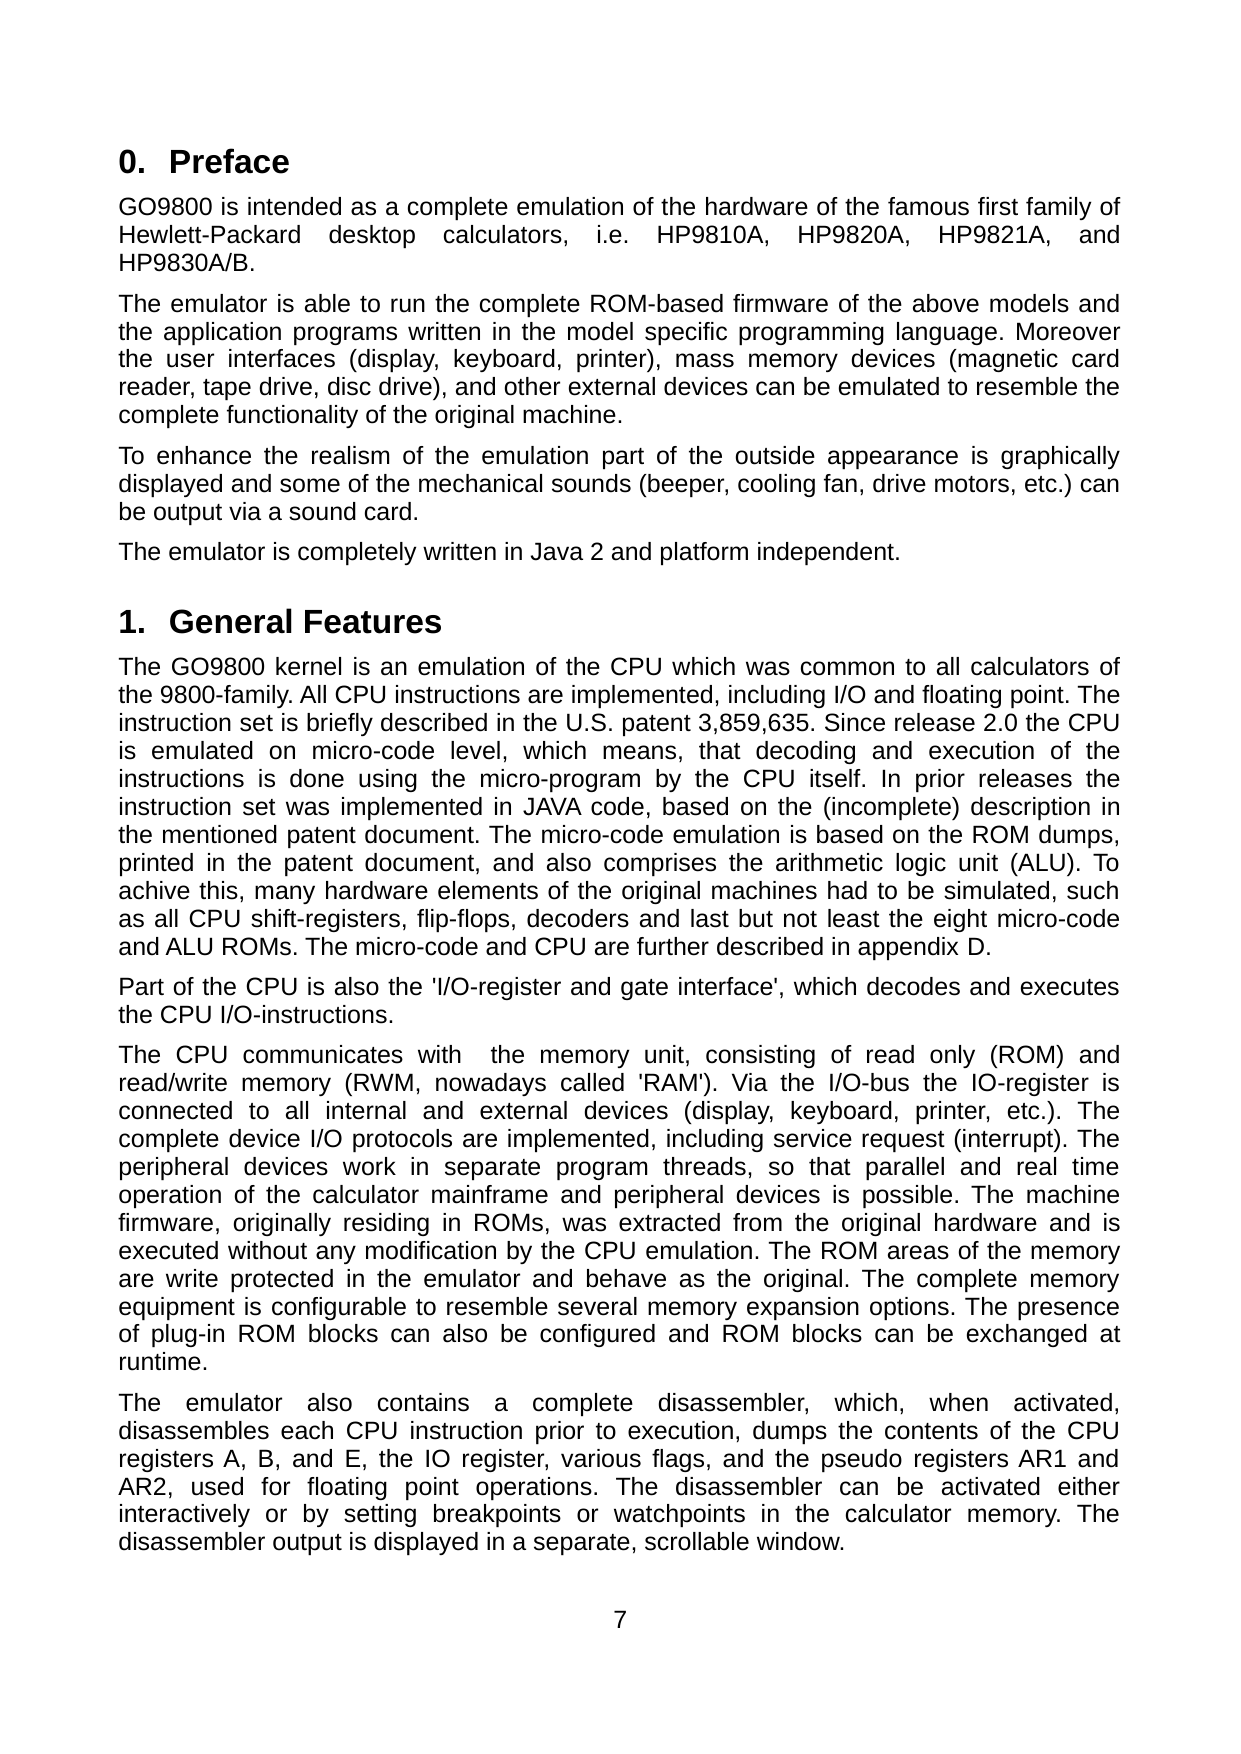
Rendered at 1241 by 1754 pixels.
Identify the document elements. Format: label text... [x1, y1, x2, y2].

subtitle Preface [118, 143, 1122, 181]
text The CPU communicates with the memory unit, consisting of read only (ROM) and read/write memory (RWM, nowadays called 'RAM'). Via the I/O-bus the IO-register is connected to all internal and external devices (display, keyboard, printer, etc.). The complete device I/O protocols are implemented, including service request (interrupt). The peripheral devices work in separate program threads, so that parallel and real time operation of the calculator mainframe and peripheral devices is possible. The machine firmware, originally residing in ROMs, was extracted from the original hardware and is executed without any modification by the CPU emulation. The ROM areas of the memory are write protected in the emulator and behave as the original. The complete memory equipment is configurable to resemble several memory expansion options. The presence of plug-in ROM blocks can also be configured and ROM blocks can be exchanged at runtime. [118, 1041, 1122, 1376]
text The GO9800 kernel is an emulation of the CPU which was common to all calculators of the 9800-family. All CPU instructions are implemented, including I/O and floating point. The instruction set is briefly described in the U.S. patent 3,859,635. Since release 2.0 the CPU is emulated on micro-code level, which means, that decoding and execution of the instructions is done using the micro-program by the CPU itself. In prior releases the instruction set was implemented in JAVA code, based on the (incomplete) description in the mentioned patent document. The micro-code emulation is based on the ROM dumps, printed in the patent document, and also comprises the arithmetic logic unit (ALU). To achive this, many hardware elements of the original machines had to be simulated, such as all CPU shift-registers, flip-flops, decoders and last but not least the eight micro-code and ALU ROMs. The micro-code and CPU are further described in appendix D. [118, 653, 1122, 960]
text Part of the CPU is also the 'I/O-register and gate interface', which decodes and executes the CPU I/O-instructions. [118, 973, 1122, 1028]
text The emulator is able to run the complete ROM-based firmware of the above models and the application programs written in the model specific programming language. Moreover the user interfaces (display, keyboard, printer), mass memory devices (magnetic card reader, tape drive, disc drive), and other external devices can be emulated to resemble the complete functionality of the original machine. [118, 289, 1122, 429]
text GO9800 is intended as a complete emulation of the hardware of the famous first family of Hewlett-Packard desktop calculators, i.e. HP9810A, HP9820A, HP9821A, and HP9830A/B. [118, 193, 1122, 277]
text The emulator also contains a complete disassembler, which, when activated, disassembles each CPU instruction prior to execution, dumps the contents of the CPU registers A, B, and E, the IO register, various flags, and the pseudo registers AR1 and AR2, used for floating point operations. The disassembler can be activated either interactively or by setting breakpoints or watchpoints in the calculator memory. The disassembler output is displayed in a separate, scrollable window. [118, 1388, 1122, 1556]
subtitle General Features [118, 603, 1122, 641]
text The emulator is completely written in Java 2 and platform independent. [118, 538, 1122, 566]
text To enhance the realism of the emulation part of the outside appearance is graphically displayed and some of the mechanical sounds (beeper, cooling fan, drive motors, etc.) can be output via a sound card. [118, 441, 1122, 525]
